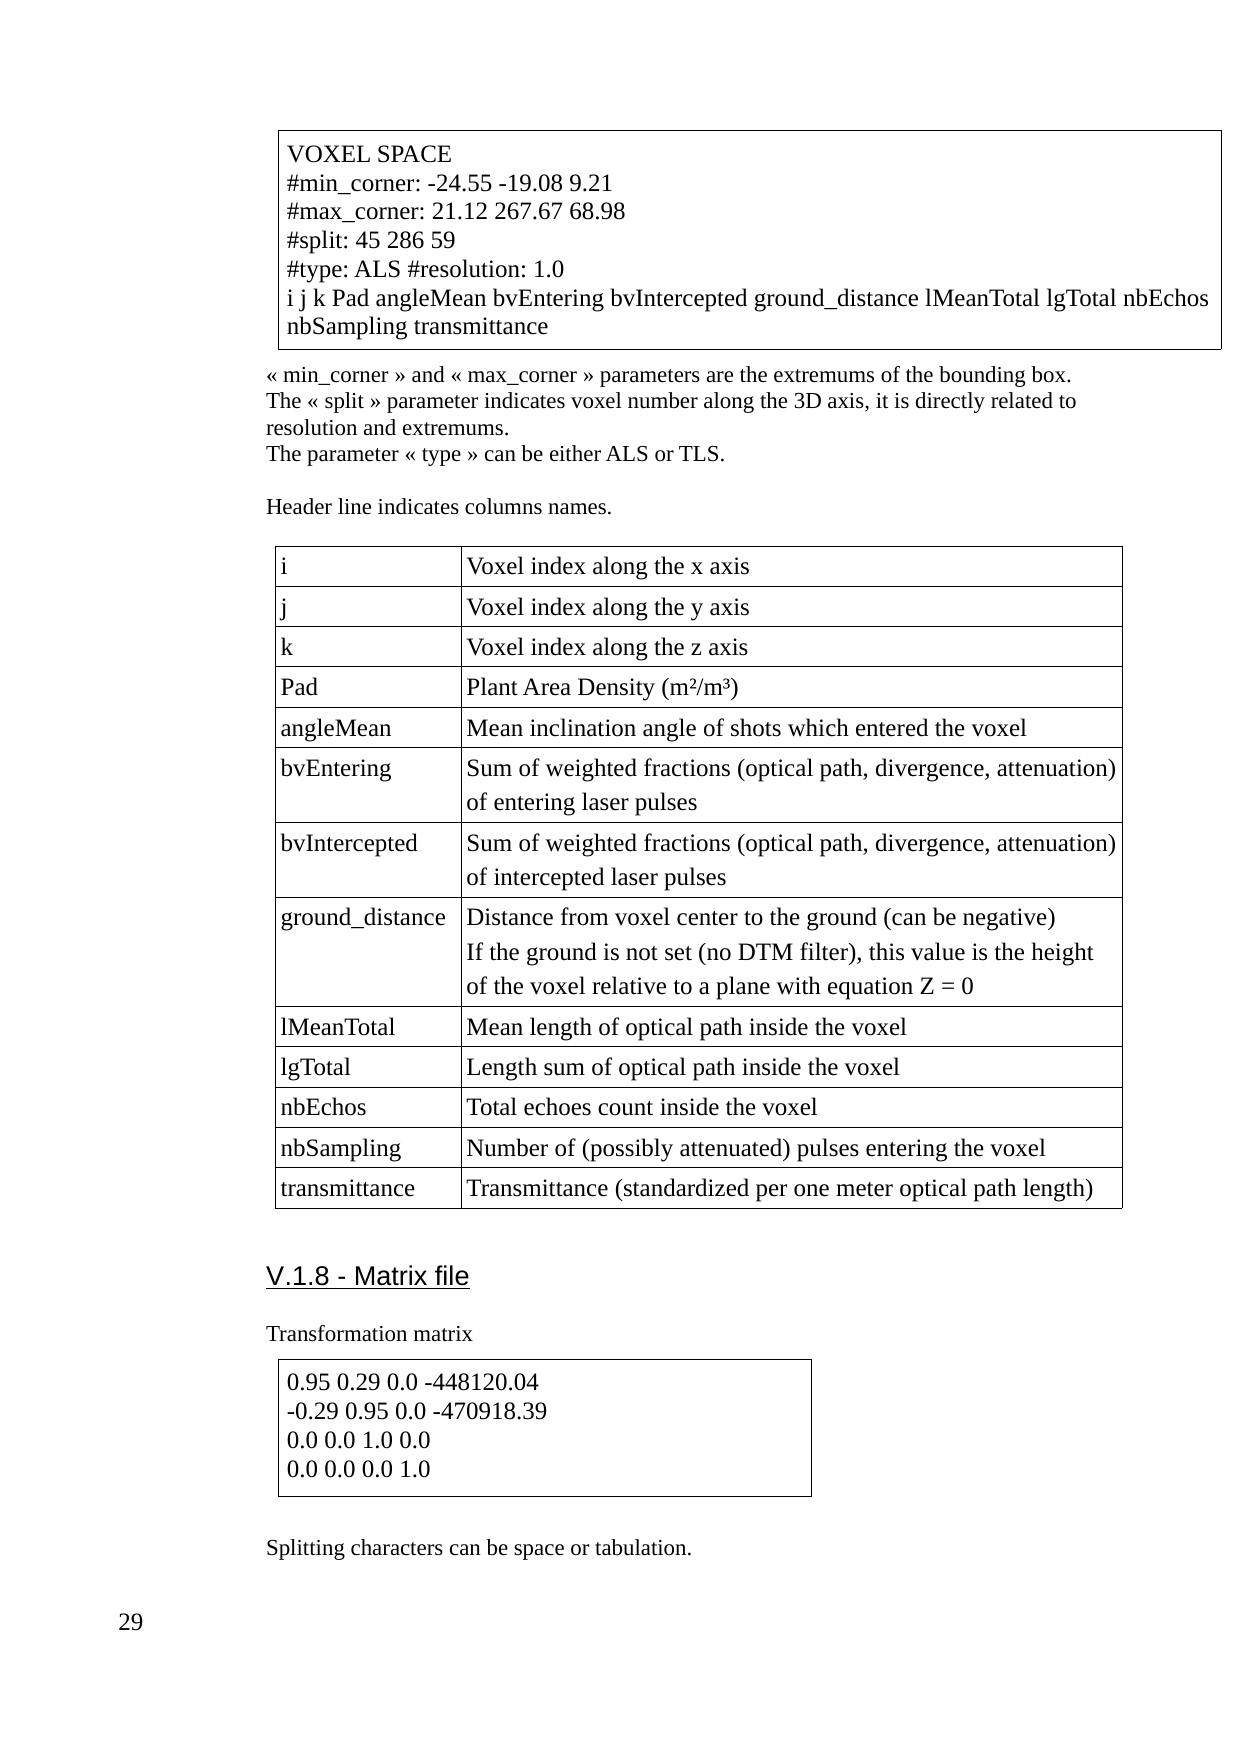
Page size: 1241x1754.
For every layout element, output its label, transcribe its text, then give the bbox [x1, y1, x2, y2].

text The parameter « type » can be either ALS or TLS. [266, 440, 1122, 466]
table_cell Sum of weighted fractions (optical path, divergence, attenuation) of intercepted laser pulses [462, 823, 1122, 897]
table_cell Pad [276, 667, 461, 707]
table_cell bvEntering [276, 748, 461, 822]
table_cell angleMean [276, 708, 461, 747]
text #max_corner: 21.12 267.67 68.98 [287, 196, 1212, 225]
table_cell Plant Area Density (m²/m³) [462, 667, 1122, 707]
table_cell Length sum of optical path inside the voxel [462, 1047, 1122, 1087]
table_cell Voxel index along the y axis [462, 587, 1122, 626]
text i j k Pad angleMean bvEntering bvIntercepted ground_distance lMeanTotal lgTotal nbEchos nbSampling transmittance [287, 283, 1212, 340]
table_cell Total echoes count inside the voxel [462, 1088, 1122, 1127]
table_cell Voxel index along the z axis [462, 627, 1122, 666]
table_cell Mean length of optical path inside the voxel [462, 1007, 1122, 1046]
text « min_corner » and « max_corner » parameters are the extremums of the bounding box. [266, 361, 1122, 387]
table_cell bvIntercepted [276, 823, 461, 897]
text Transformation matrix [266, 1320, 1122, 1347]
text The « split » parameter indicates voxel number along the 3D axis, it is directly related to resolution and extremums. [266, 387, 1122, 440]
text #min_corner: -24.55 -19.08 9.21 [287, 168, 1212, 196]
text Splitting characters can be space or tabulation. [266, 1534, 1122, 1561]
table_cell Number of (possibly attenuated) pulses entering the voxel [462, 1128, 1122, 1167]
table_cell lgTotal [276, 1047, 461, 1087]
table_cell Sum of weighted fractions (optical path, divergence, attenuation) of entering laser pulses [462, 748, 1122, 822]
table_cell j [276, 587, 461, 626]
subtitle V.1.8 - Matrix file [266, 1260, 1122, 1292]
table_cell Distance from voxel center to the ground (can be negative) If the ground is not set (no DTM filter), this value is the height of the voxel relative to a plane with equation Z = 0 [462, 898, 1122, 1006]
table_header i [276, 547, 461, 586]
text Header line indicates columns names. [266, 493, 1122, 519]
table_cell lMeanTotal [276, 1007, 461, 1046]
text 0.95 0.29 0.0 -448120.04 [287, 1367, 803, 1396]
table_cell k [276, 627, 461, 666]
table_cell Mean inclination angle of shots which entered the voxel [462, 708, 1122, 747]
text -0.29 0.95 0.0 -470918.39 [287, 1396, 803, 1425]
table_cell nbEchos [276, 1088, 461, 1127]
text 0.0 0.0 0.0 1.0 [287, 1454, 803, 1482]
text #type: ALS #resolution: 1.0 [287, 254, 1212, 283]
text VOXEL SPACE [287, 139, 1212, 168]
table_header Voxel index along the x axis [462, 547, 1122, 586]
table_cell transmittance [276, 1168, 461, 1207]
table_cell nbSampling [276, 1128, 461, 1167]
table_cell Transmittance (standardized per one meter optical path length) [462, 1168, 1122, 1207]
text #split: 45 286 59 [287, 225, 1212, 254]
text 0.0 0.0 1.0 0.0 [287, 1425, 803, 1454]
table_cell ground_distance [276, 898, 461, 1006]
